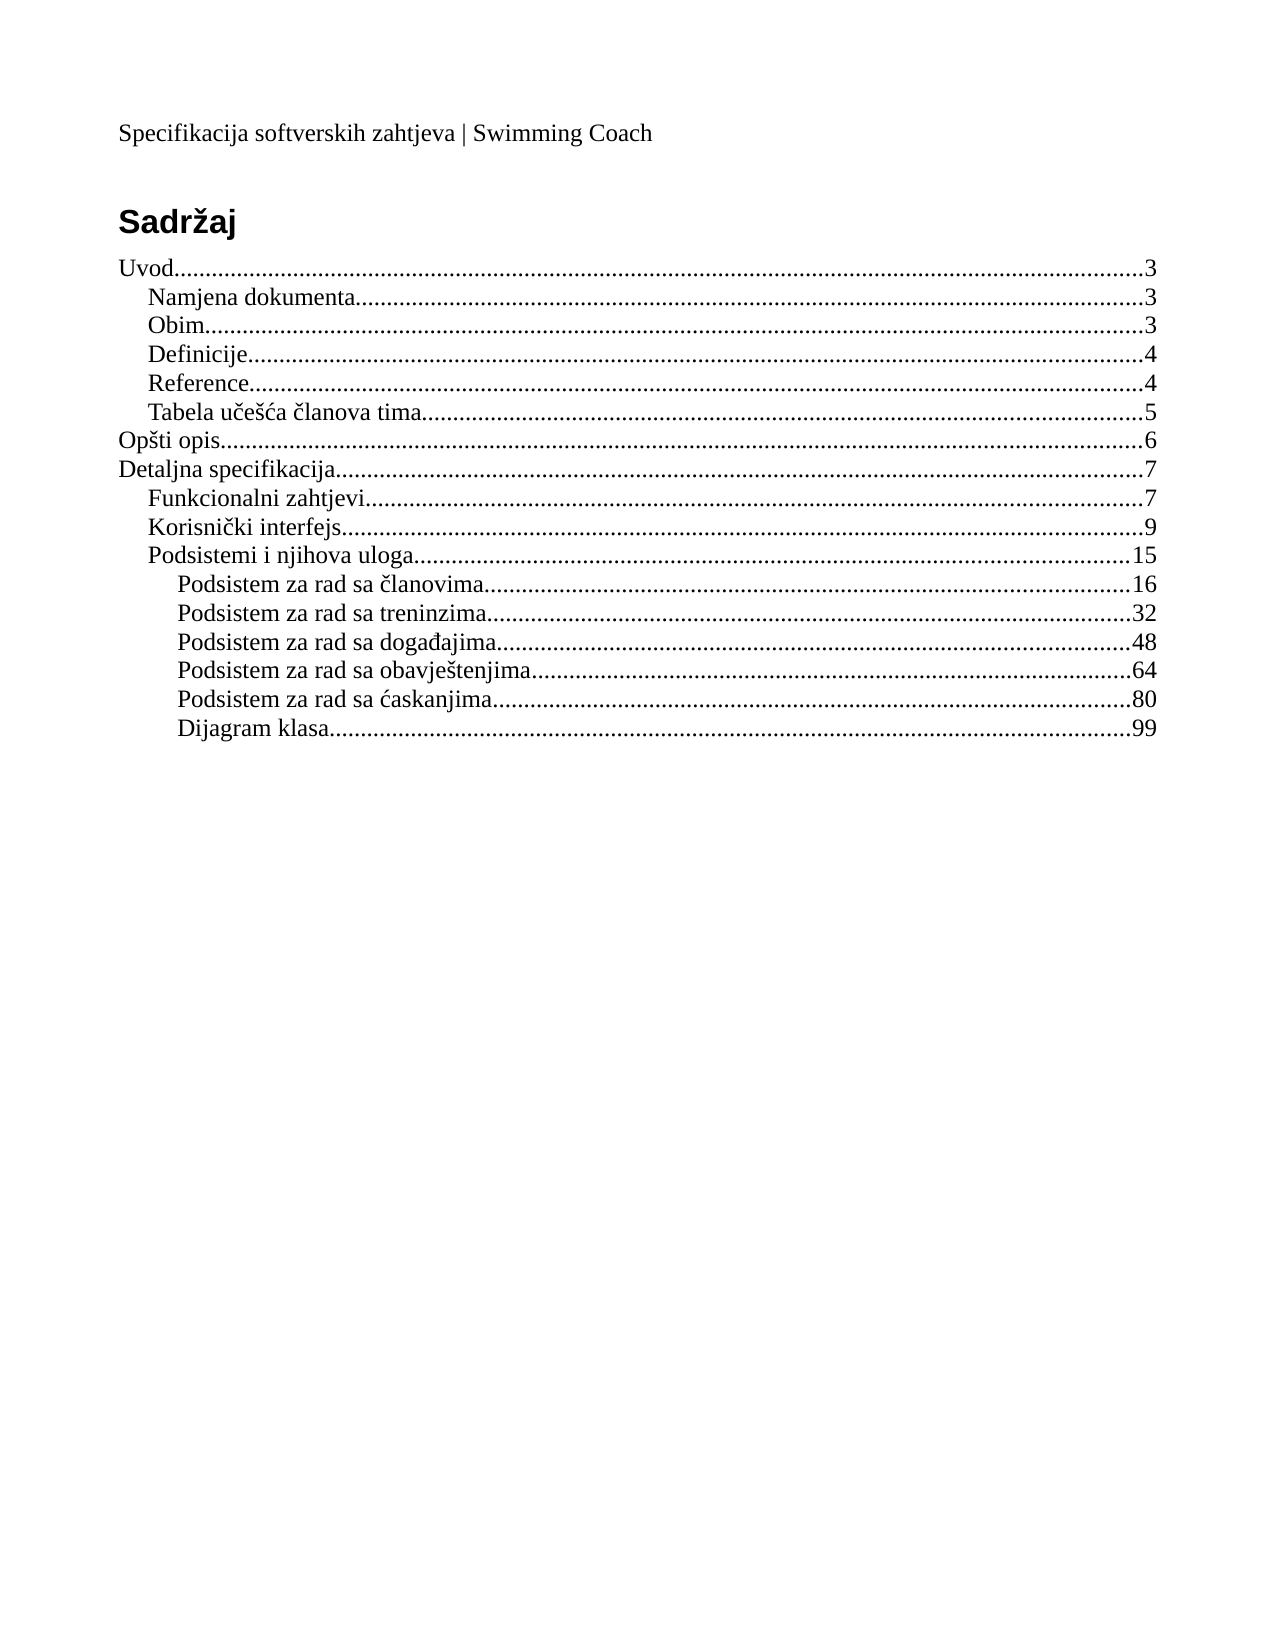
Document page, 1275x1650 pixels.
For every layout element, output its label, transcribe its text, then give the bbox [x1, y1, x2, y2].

text Korisnički interfejs 9 [148, 512, 1157, 540]
text Podsistem za rad sa događajima 48 [177, 627, 1157, 655]
text Definicije 4 [148, 339, 1157, 368]
text Tabela učešća članova tima 5 [148, 397, 1157, 425]
text Namjena dokumenta 3 [148, 282, 1157, 310]
text Detaljna specifikacija 7 [118, 454, 1157, 483]
text Uvod 3 [118, 253, 1157, 282]
text Podsistem za rad sa članovima 16 [177, 569, 1157, 598]
text Podsistem za rad sa obavještenjima 64 [177, 655, 1157, 684]
text Reference 4 [148, 368, 1157, 397]
text Funkcionalni zahtjevi 7 [148, 483, 1157, 512]
text Obim 3 [148, 310, 1157, 339]
text Podsistem za rad sa ćaskanjima 80 [177, 684, 1157, 713]
text Dijagram klasa 99 [177, 713, 1157, 742]
text Podsistem za rad sa treninzima 32 [177, 598, 1157, 627]
subtitle Sadržaj [118, 202, 1157, 240]
text Opšti opis 6 [118, 425, 1157, 454]
text Podsistemi i njihova uloga 15 [148, 540, 1157, 569]
